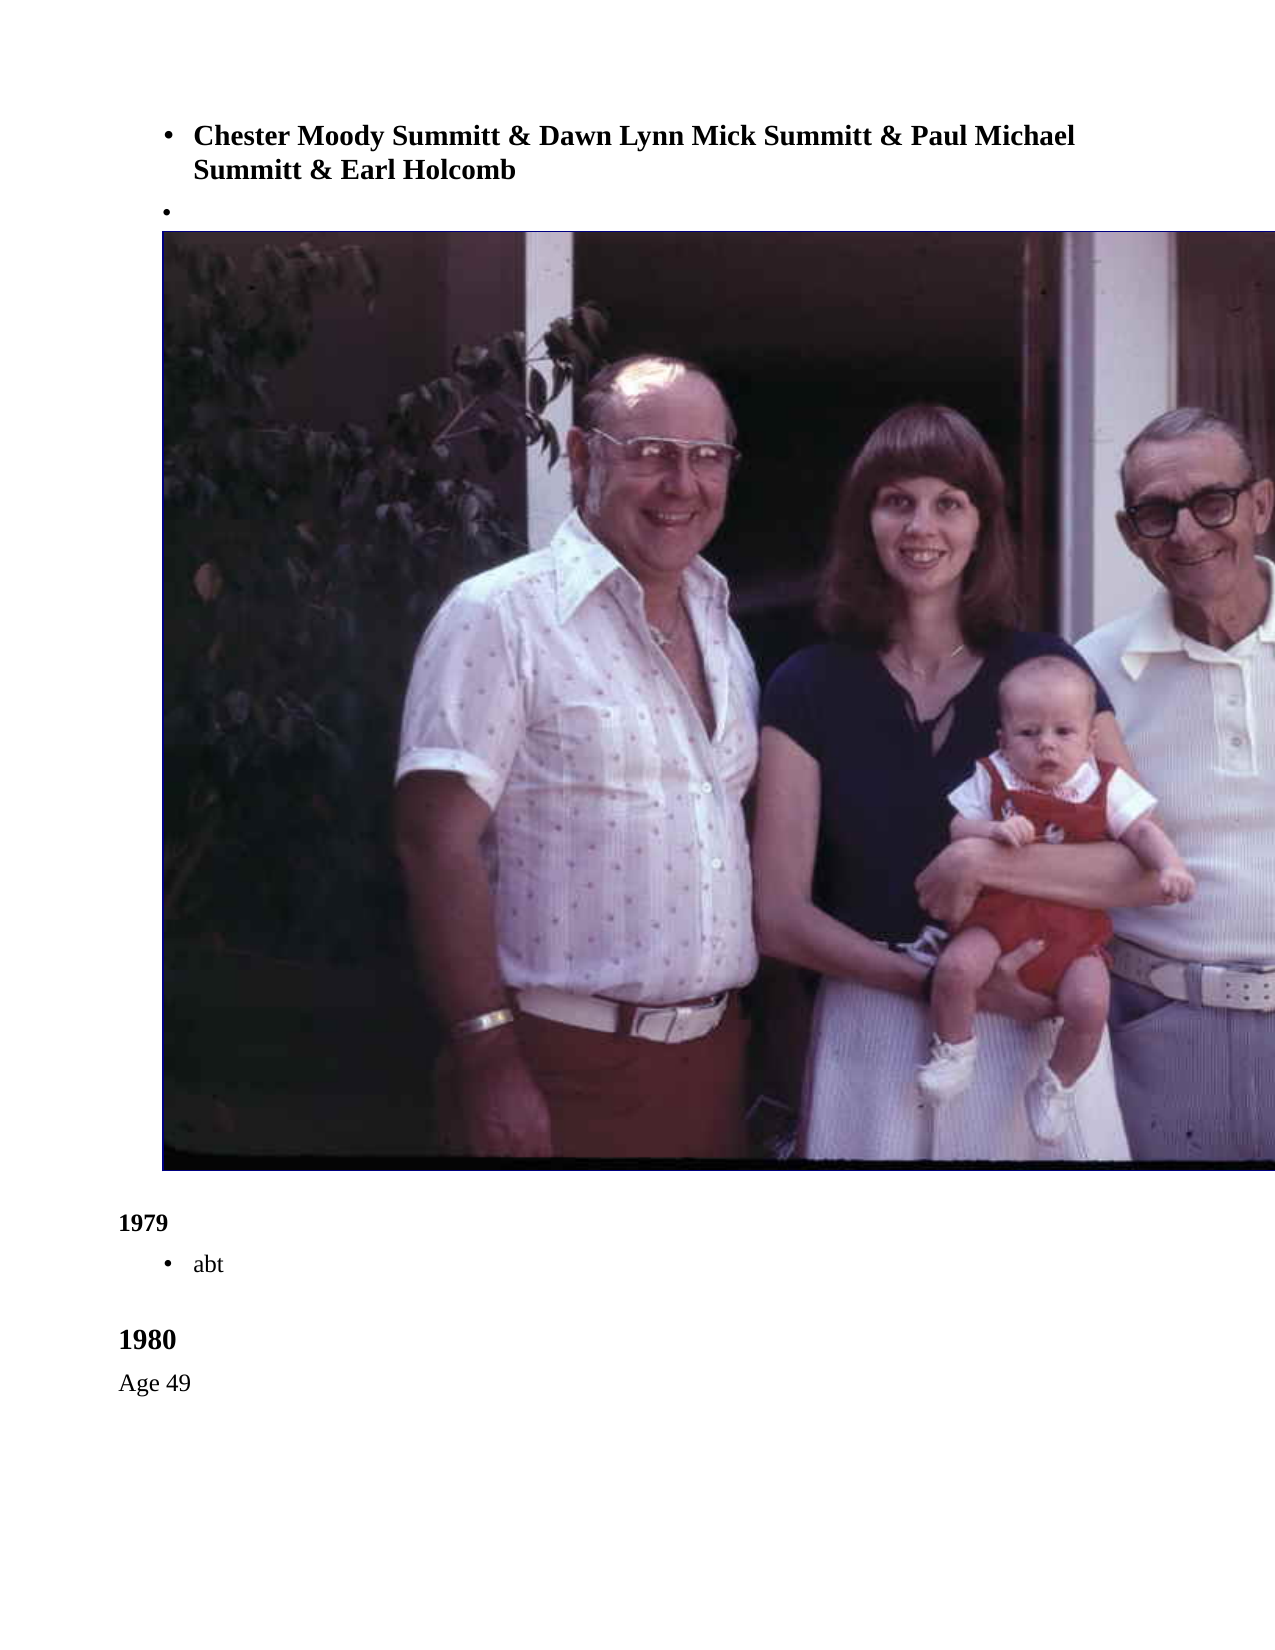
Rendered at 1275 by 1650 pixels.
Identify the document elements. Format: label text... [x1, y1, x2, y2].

text Age 49 [118, 1368, 1157, 1397]
subtitle 1980 [118, 1322, 1157, 1356]
picture [164, 232, 1275, 1170]
subtitle 1979 [118, 1208, 1157, 1237]
subtitle Chester Moody Summitt & Dawn Lynn Mick Summitt & Paul Michael Summitt & Earl Holcomb [164, 118, 1157, 185]
list abt [164, 1249, 1157, 1278]
